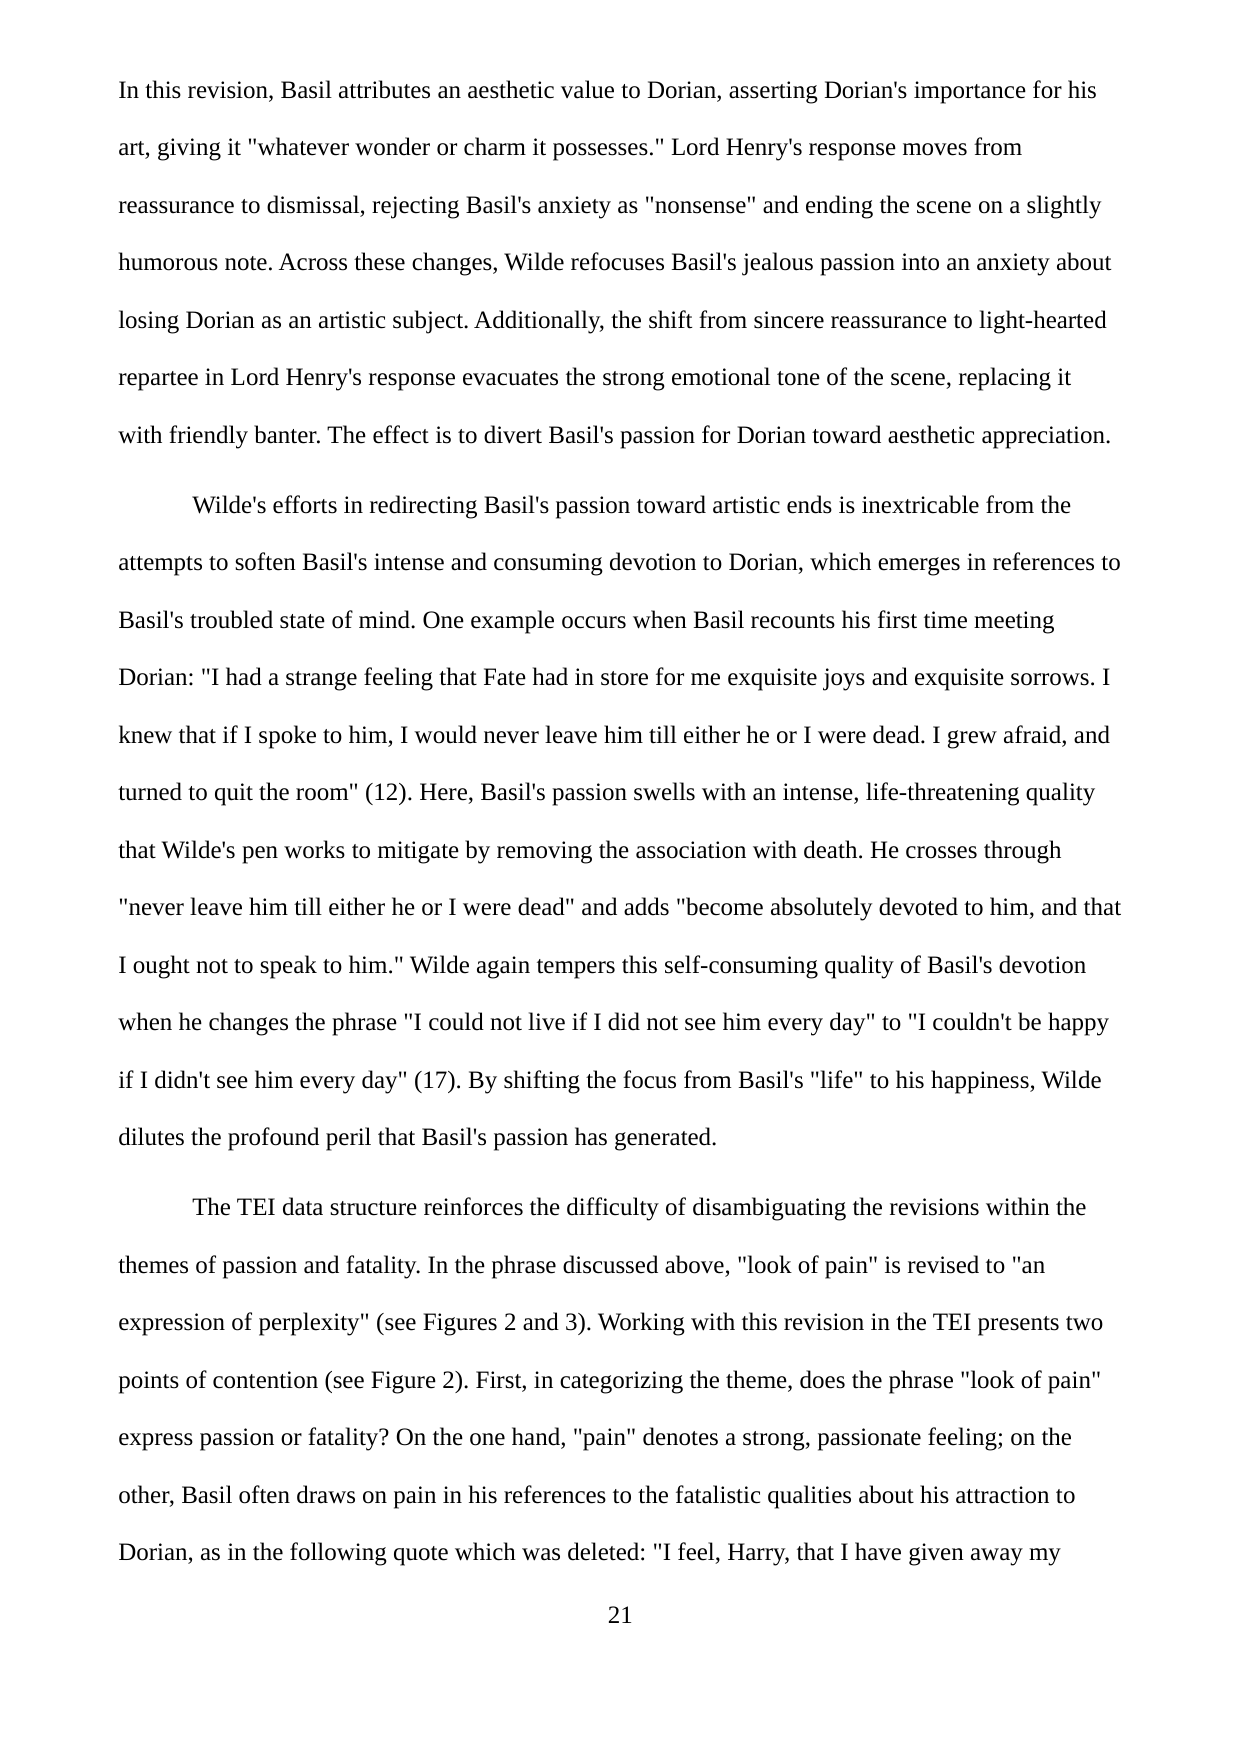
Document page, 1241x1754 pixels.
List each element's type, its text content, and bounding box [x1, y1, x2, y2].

text The TEI data structure reinforces the difficulty of disambiguating the revisions within the themes of passion and fatality. In the phrase discussed above, "look of pain" is revised to "an expression of perplexity" (see Figures 2 and 3). Working with this revision in the TEI presents two points of contention (see Figure 2). First, in categorizing the theme, does the phrase "look of pain" express passion or fatality? On the one hand, "pain" denotes a strong, passionate feeling; on the other, Basil often draws on pain in his references to the fatalistic qualities about his attraction to Dorian, as in the following quote which was deleted: "I feel, Harry, that I have given away my [118, 1192, 1122, 1566]
text In this revision, Basil attributes an aesthetic value to Dorian, asserting Dorian's importance for his art, giving it "whatever wonder or charm it possesses." Lord Henry's response moves from reassurance to dismissal, rejecting Basil's anxiety as "nonsense" and ending the scene on a slightly humorous note. Across these changes, Wilde refocuses Basil's jealous passion into an anxiety about losing Dorian as an artistic subject. Additionally, the shift from sincere reassurance to light-hearted repartee in Lord Henry's response evacuates the strong emotional tone of the scene, replacing it with friendly banter. The effect is to divert Basil's passion for Dorian toward aesthetic appreciation. [118, 75, 1122, 449]
text Wilde's efforts in redirecting Basil's passion toward artistic ends is inextricable from the attempts to soften Basil's intense and consuming devotion to Dorian, which emerges in references to Basil's troubled state of mind. One example occurs when Basil recounts his first time meeting Dorian: "I had a strange feeling that Fate had in store for me exquisite joys and exquisite sorrows. I knew that if I spoke to him, I would never leave him till either he or I were dead. I grew afraid, and turned to quit the room" (12). Here, Basil's passion swells with an intense, life-threatening quality that Wilde's pen works to mitigate by removing the association with death. He crosses through "never leave him till either he or I were dead" and adds "become absolutely devoted to him, and that I ought not to speak to him." Wilde again tempers this self-consuming quality of Basil's devotion when he changes the phrase "I could not live if I did not see him every day" to "I couldn't be happy if I didn't see him every day" (17). By shifting the focus from Basil's "life" to his happiness, Wilde dilutes the profound peril that Basil's passion has generated. [118, 490, 1122, 1151]
